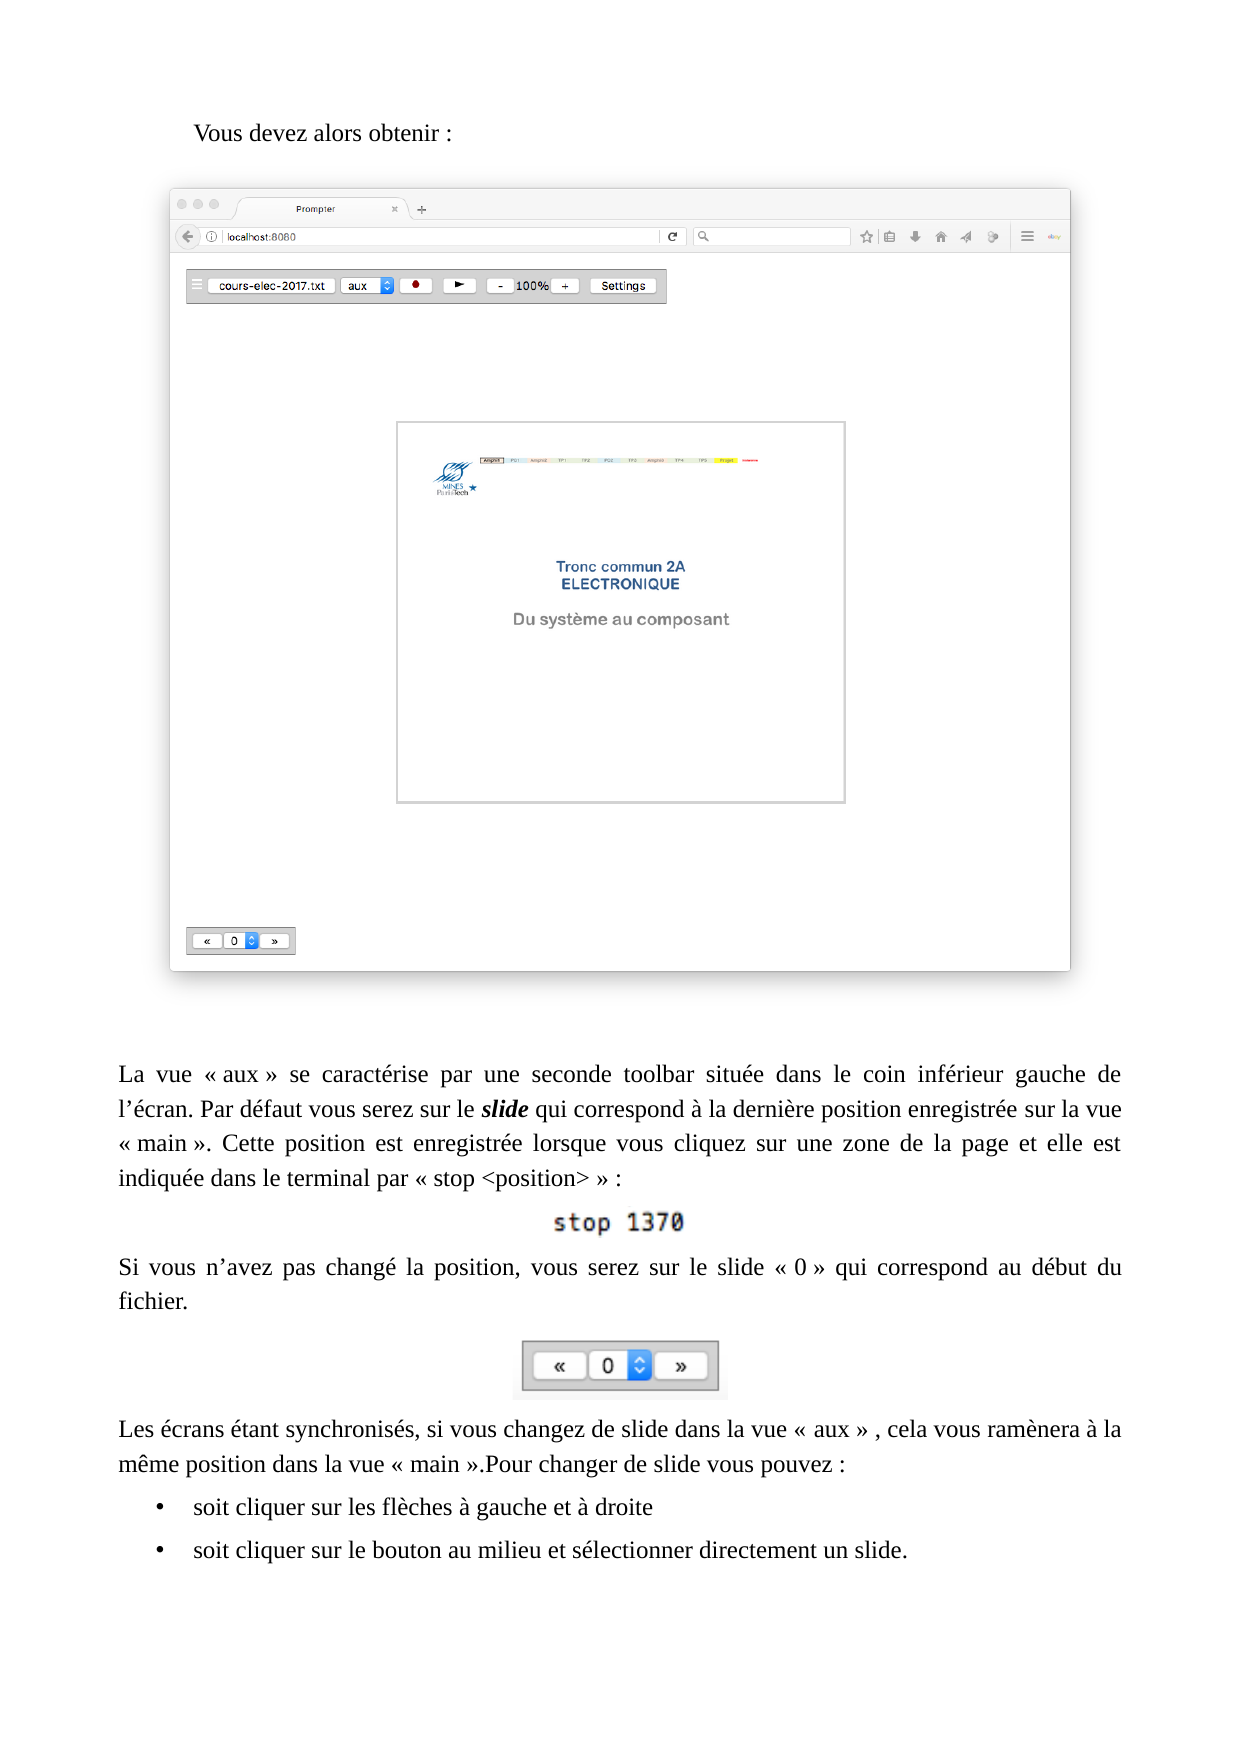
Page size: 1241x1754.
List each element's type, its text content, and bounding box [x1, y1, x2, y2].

text Les écrans étant synchronisés, si vous changez de slide dans la vue « aux » , cela vous ramènera à la même position dans la vue « main ».Pour changer de slide vous pouvez : [118, 1414, 1122, 1477]
list soit cliquer sur le bouton au milieu et sélectionner directement un slide. [156, 1535, 1122, 1564]
picture [545, 1206, 695, 1238]
picture [136, 161, 1104, 1011]
list soit cliquer sur les flèches à gauche et à droite [156, 1492, 1122, 1521]
list Vous devez alors obtenir : [156, 118, 1122, 147]
text Si vous n’avez pas changé la position, vous serez sur le slide « 0 » qui correspond au début du fichier. [118, 1252, 1122, 1315]
text La vue « aux » se caractérise par une seconde toolbar située dans le coin inférieur gauche de l’écran. Par défaut vous serez sur le slide qui correspond à la dernière position enregistrée sur la vue « main ». Cette position est enregistrée lorsque vous cliquez sur une zone de la page et elle est indiquée dans le terminal par « stop <position> » : [118, 1059, 1122, 1191]
picture [512, 1329, 728, 1400]
